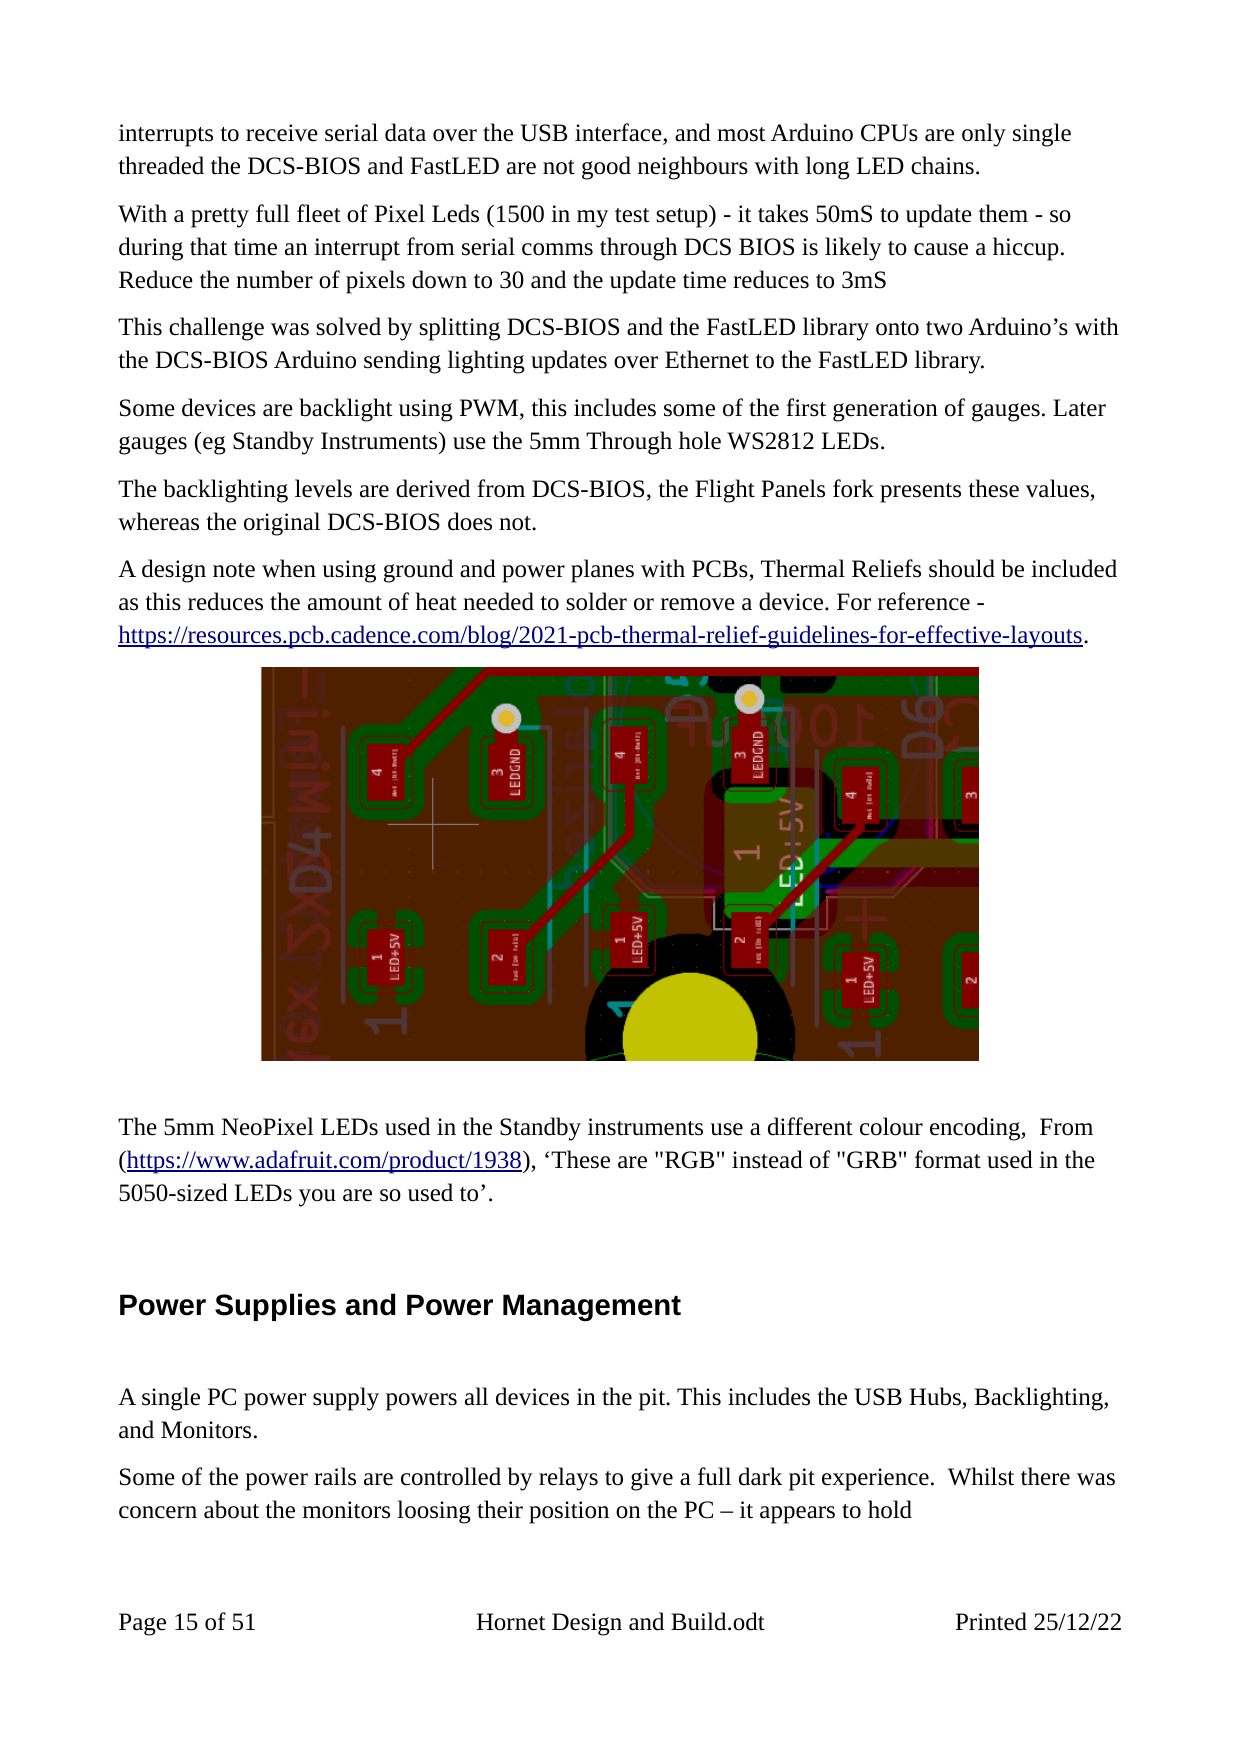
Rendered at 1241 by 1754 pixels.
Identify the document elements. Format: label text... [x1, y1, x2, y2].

text With a pretty full fleet of Pixel Leds (1500 in my test setup) - it takes 50mS to update them - so during that time an interrupt from serial comms through DCS BIOS is likely to cause a hiccup. Reduce the number of pixels down to 30 and the update time reduces to 3mS [118, 199, 1122, 293]
text Some of the power rails are controlled by relays to give a full dark pit experience. Whilst there was concern about the monitors loosing their position on the PC – it appears to hold [118, 1462, 1122, 1524]
text The backlighting levels are derived from DCS-BIOS, the Flight Panels fork presents these values, whereas the original DCS-BIOS does not. [118, 474, 1122, 535]
text Some devices are backlight using PWM, this includes some of the first generation of gauges. Later gauges (eg Standby Instruments) use the 5mm Through hole WS2812 LEDs. [118, 393, 1122, 455]
text A single PC power supply powers all devices in the pit. This includes the USB Hubs, Backlighting, and Monitors. [118, 1382, 1122, 1444]
text interrupts to receive serial data over the USB interface, and most Arduino CPUs are only single threaded the DCS-BIOS and FastLED are not good neighbours with long LED chains. [118, 118, 1122, 180]
subtitle Power Supplies and Power Management [118, 1288, 1122, 1322]
text A design note when using ground and power planes with PCBs, Thermal Reliefs should be included as this reduces the amount of heat needed to solder or remove a device. For reference - https://resources.pcb.cadence.com/blog/2021-pcb-thermal-relief-guidelines-for-effective-layouts. [118, 554, 1122, 649]
text The 5mm NeoPixel LEDs used in the Standby instruments use a different colour encoding, From (https://www.adafruit.com/product/1938), ‘These are "RGB" instead of "GRB" format used in the 5050-sized LEDs you are so used to’. [118, 1112, 1122, 1207]
picture [261, 667, 979, 1061]
text This challenge was solved by splitting DCS-BIOS and the FastLED library onto two Arduino’s with the DCS-BIOS Arduino sending lighting updates over Ethernet to the FastLED library. [118, 312, 1122, 374]
